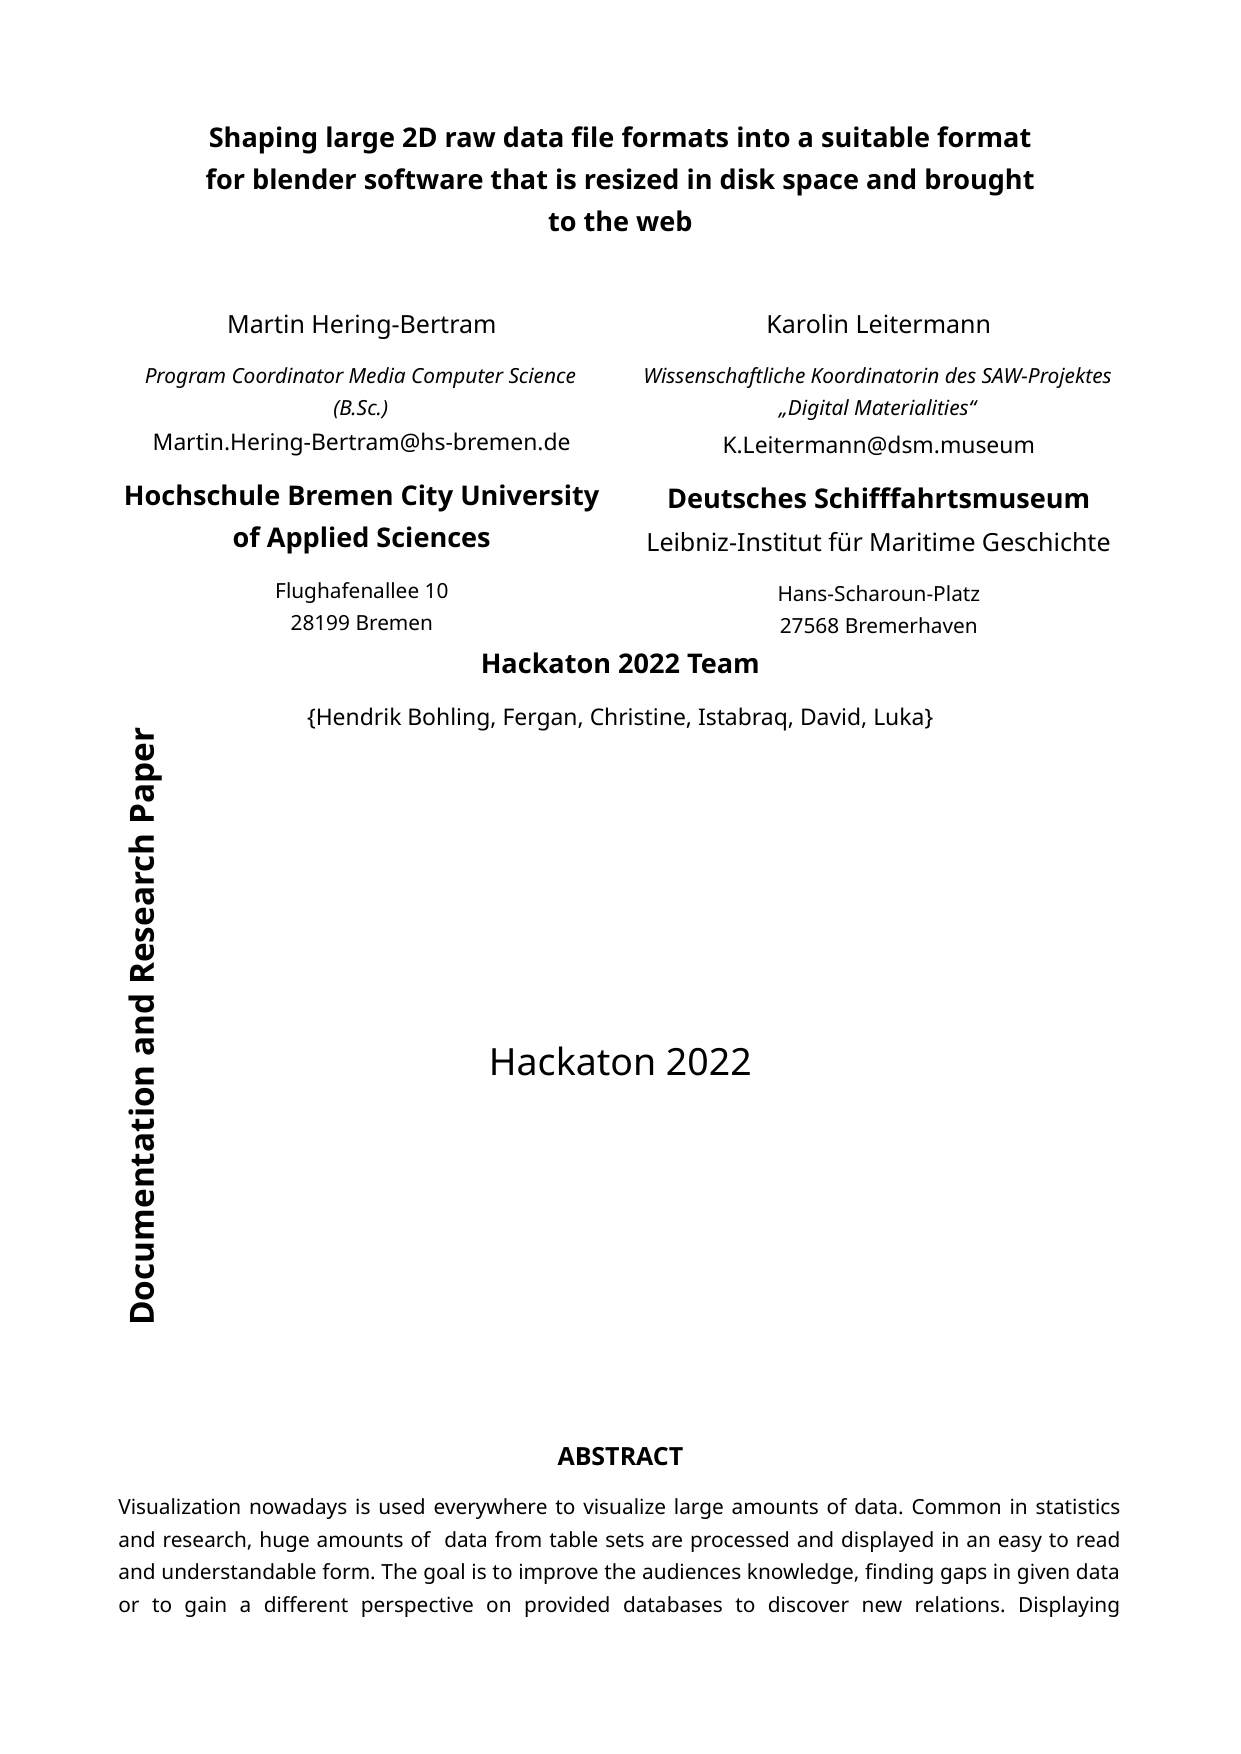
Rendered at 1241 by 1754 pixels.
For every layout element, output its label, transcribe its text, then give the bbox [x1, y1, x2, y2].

text Leibniz-Institut für Maritime Geschichte [635, 525, 1122, 559]
text Visualization nowadays is used everywhere to visualize large amounts of data. Common in statistics and research, huge amounts of data from table sets are processed and displayed in an easy to read and understandable form. The goal is to improve the audiences knowledge, finding gaps in given data or to gain a different perspective on provided databases to discover new relations. Displaying [118, 1492, 1122, 1618]
text Hochschule Bremen City University of Applied Sciences [118, 477, 605, 556]
text Wissenschaftliche Koordinatorin des SAW-Projektes „Digital Materialities“ [635, 361, 1122, 422]
text Karolin Leitermann [635, 307, 1122, 341]
text ABSTRACT [118, 1438, 1122, 1472]
text Hackaton 2022 [118, 1035, 1122, 1086]
text Shaping large 2D raw data file formats into a suitable format for blender software that is resized in disk space and brought to the web [193, 118, 1047, 240]
text K.Leitermann@dsm.museum [635, 429, 1122, 460]
text Flughafenallee 10 [118, 576, 605, 604]
text {Hendrik Bohling, Fergan, Christine, Istabraq, David, Luka} [118, 701, 1122, 732]
text Hackaton 2022 Team [118, 644, 1122, 681]
text Program Coordinator Media Computer Science (B.Sc.) [118, 361, 605, 422]
text Martin.Hering-Bertram@hs-bremen.de [118, 426, 605, 457]
text Hans-Scharoun-Platz [635, 579, 1122, 607]
text 28199 Bremen [118, 608, 605, 637]
text 27568 Bremerhaven [635, 612, 1122, 640]
text Deutsches Schifffahrtsmuseum [635, 480, 1122, 517]
text Martin Hering-Bertram [118, 307, 605, 341]
